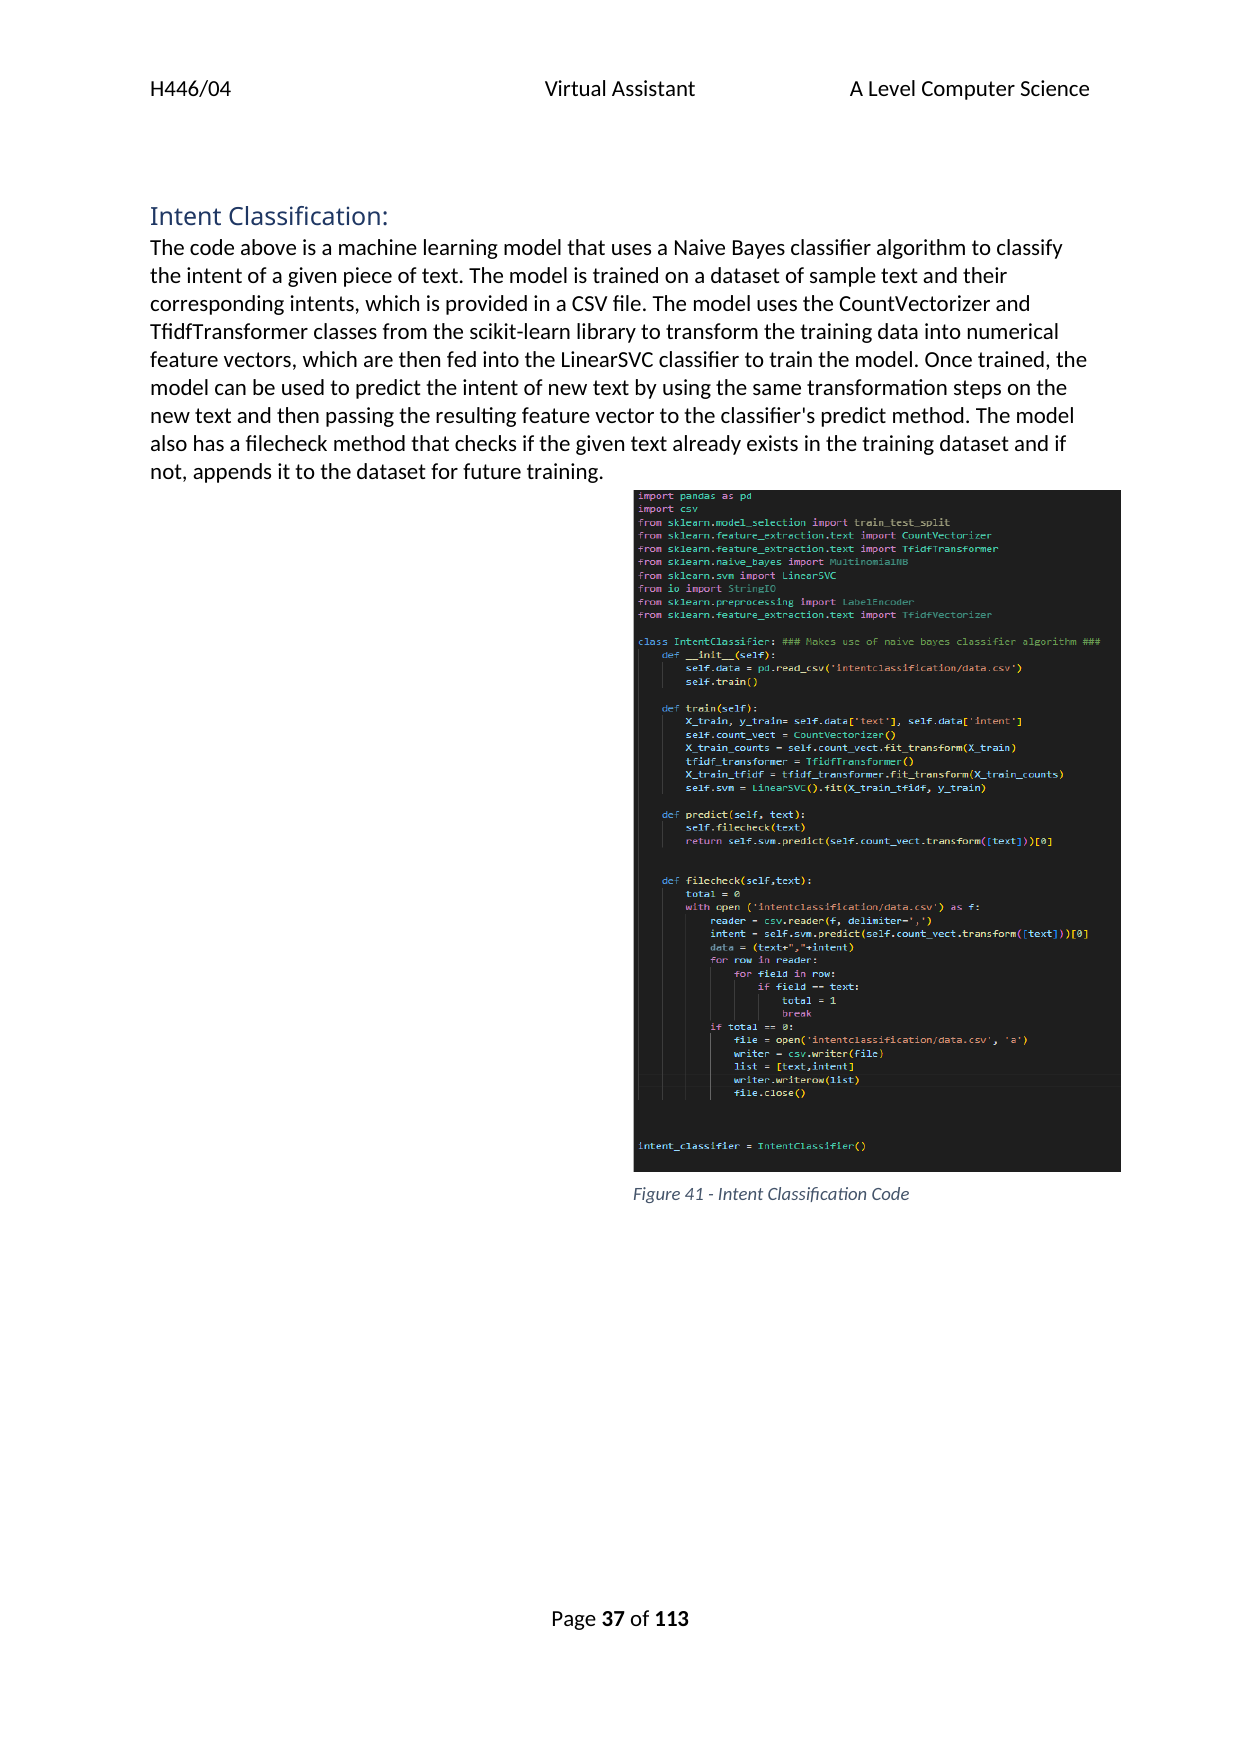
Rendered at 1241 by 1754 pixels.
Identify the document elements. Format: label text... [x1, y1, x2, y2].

text The code above is a machine learning model that uses a Naive Bayes classifier algorithm to classify the intent of a given piece of text. The model is trained on a dataset of sample text and their corresponding intents, which is provided in a CSV file. The model uses the CountVectorizer and TfidfTransformer classes from the scikit-learn library to transform the training data into numerical feature vectors, which are then fed into the LinearSVC classifier to train the model. Once trained, the model can be used to predict the intent of new text by using the same transformation steps on the new text and then passing the resulting feature vector to the classifier's predict method. The model also has a filecheck method that checks if the given text already exists in the training dataset and if not, appends it to the dataset for future training. [150, 233, 1090, 485]
subtitle Intent Classification: [150, 199, 1090, 233]
text Figure 41 - Intent Classification Code [633, 1182, 1123, 1205]
